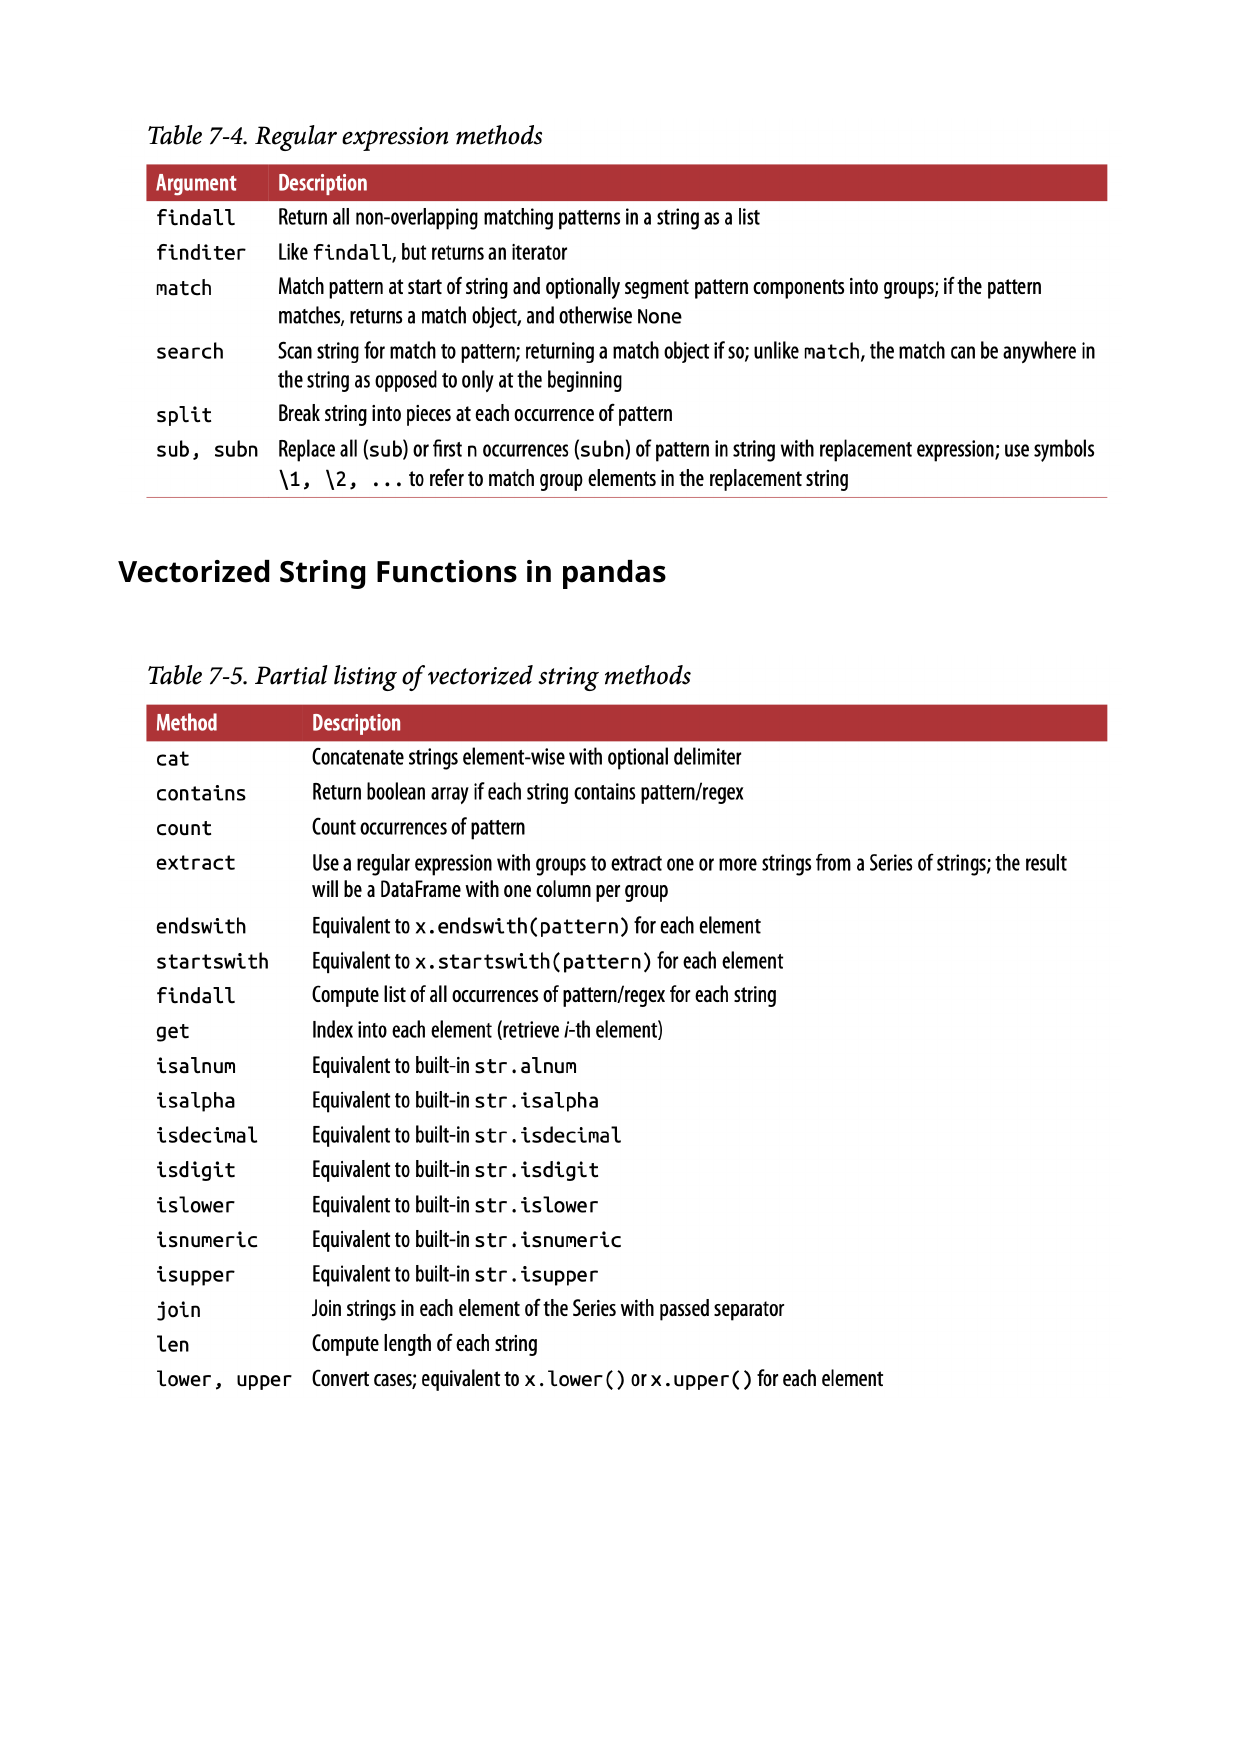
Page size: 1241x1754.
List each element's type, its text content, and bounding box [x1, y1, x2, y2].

picture [118, 655, 1123, 1398]
picture [118, 118, 1123, 504]
text Vectorized String Functions in pandas [118, 552, 1122, 591]
